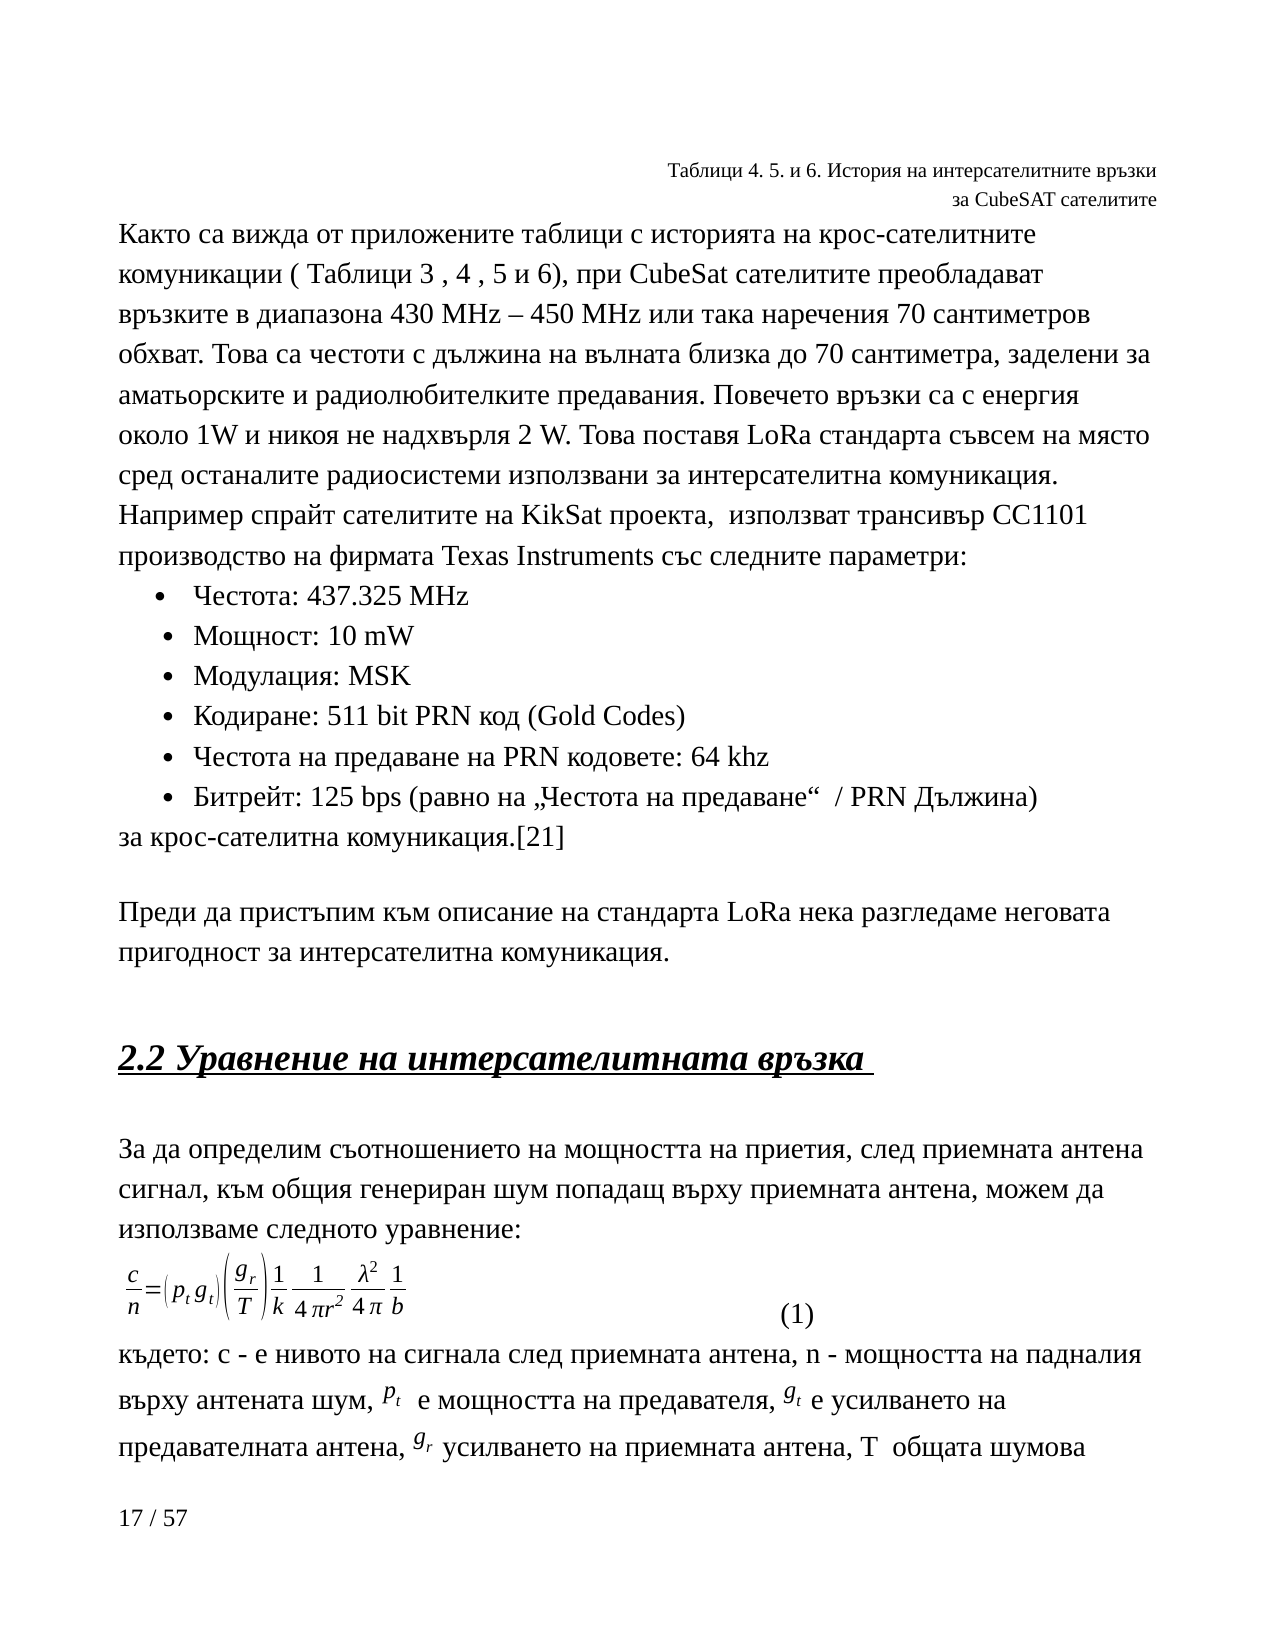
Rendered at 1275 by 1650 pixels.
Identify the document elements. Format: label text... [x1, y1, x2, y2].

list Честота: 437.325 MHz [156, 578, 1157, 611]
text за крос-сателитна комуникация.[21] [118, 819, 1157, 853]
list Кодиране: 511 bit PRN код (Gold Codes) [164, 698, 1157, 732]
list Мощност: 10 mW [164, 618, 1157, 652]
text За да определим съотношението на мощността на приетия, след приемната антена сигнал, към общия генериран шум попадащ върху приемната антена, можем да използваме следното уравнение: [118, 1131, 1157, 1245]
text Например спрайт сателитите на KikSat проекта, използват трансивър CC1101 производство на фирмата Texas Instruments със следните параметри: [118, 497, 1157, 571]
text където: c - е нивото на сигнала след приемната антена, n - мощността на падналия върху антената шум, е мощността на предавателя,е усилването на предавателната антена,усилването на приемната антена, T общата шумова [118, 1336, 1157, 1462]
list Битрейт: 125 bps (равно на „Честота на предаване“ / PRN Дължина) [164, 779, 1157, 812]
text Таблици 4. 5. и 6. История на интерсателитните връзки [118, 158, 1157, 182]
list Честота на предаване на PRN кодовете: 64 khz [164, 739, 1157, 772]
text Както са вижда от приложените таблици с историята на крос-сателитните комуникации ( Таблици 3 , 4 , 5 и 6), при CubeSat сателитите преобладават връзките в диапазона 430 MHz – 450 MHz или така наречения 70 сантиметров обхват. Това са честоти с дължина на вълната близка до 70 сантиметра, заделени за аматьорските и радиолюбителките предавания. Повечето връзки са с енергия около 1W и никоя не надхвърля 2 W. Това поставя LoRa стандарта съвсем на място сред останалите радиосистеми използвани за интерсателитна комуникация. [118, 216, 1157, 491]
text за CubeSAT сателитите [118, 187, 1157, 211]
list Модулация: MSK [164, 658, 1157, 692]
text (1) [118, 1252, 1157, 1330]
subtitle 2.2 Уравнение на интерсателитната връзка [118, 1035, 1157, 1078]
text Преди да пристъпим към описание на стандарта LoRa нека разгледаме неговата пригодност за интерсателитна комуникация. [118, 894, 1157, 968]
